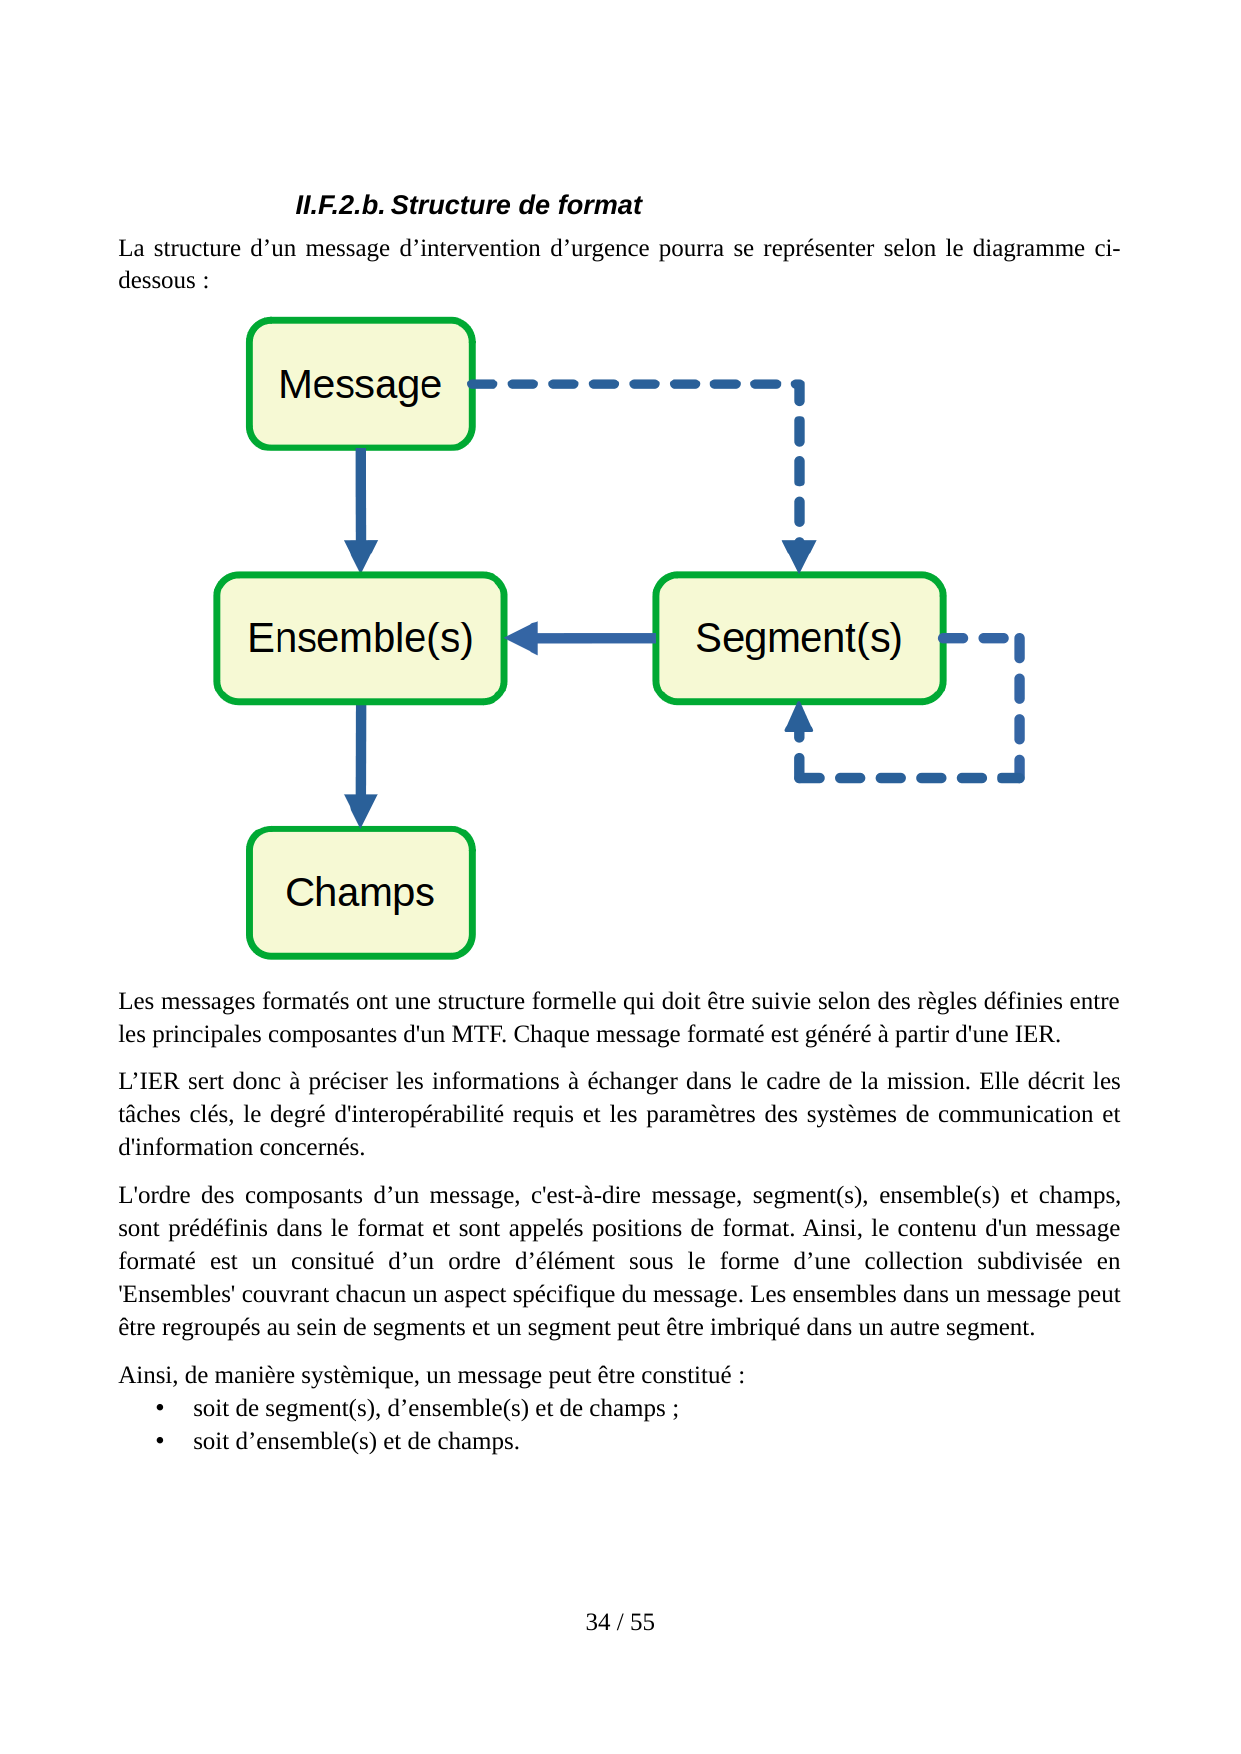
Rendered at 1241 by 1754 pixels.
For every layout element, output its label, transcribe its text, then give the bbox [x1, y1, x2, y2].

text Les messages formatés ont une structure formelle qui doit être suivie selon des règles définies entre les principales composantes d'un MTF. Chaque message formaté est généré à partir d'une IER. [118, 986, 1122, 1047]
text La structure d’un message d’intervention d’urgence pourra se représenter selon le diagramme ci-dessous : [118, 233, 1122, 294]
text Ainsi, de manière systèmique, un message peut être constitué : [118, 1360, 1122, 1388]
text L’IER sert donc à préciser les informations à échanger dans le cadre de la mission. Elle décrit les tâches clés, le degré d'interopérabilité requis et les paramètres des systèmes de communication et d'information concernés. [118, 1066, 1122, 1161]
list soit de segment(s), d’ensemble(s) et de champs ; [156, 1393, 1122, 1421]
picture [207, 313, 1033, 967]
subtitle Structure de format [118, 189, 1122, 220]
list soit d’ensemble(s) et de champs. [156, 1426, 1122, 1454]
text L'ordre des composants d’un message, c'est-à-dire message, segment(s), ensemble(s) et champs, sont prédéfinis dans le format et sont appelés positions de format. Ainsi, le contenu d'un message formaté est un consitué d’un ordre d’élément sous le forme d’une collection subdivisée en 'Ensembles' couvrant chacun un aspect spécifique du message. Les ensembles dans un message peut être regroupés au sein de segments et un segment peut être imbriqué dans un autre segment. [118, 1180, 1122, 1341]
